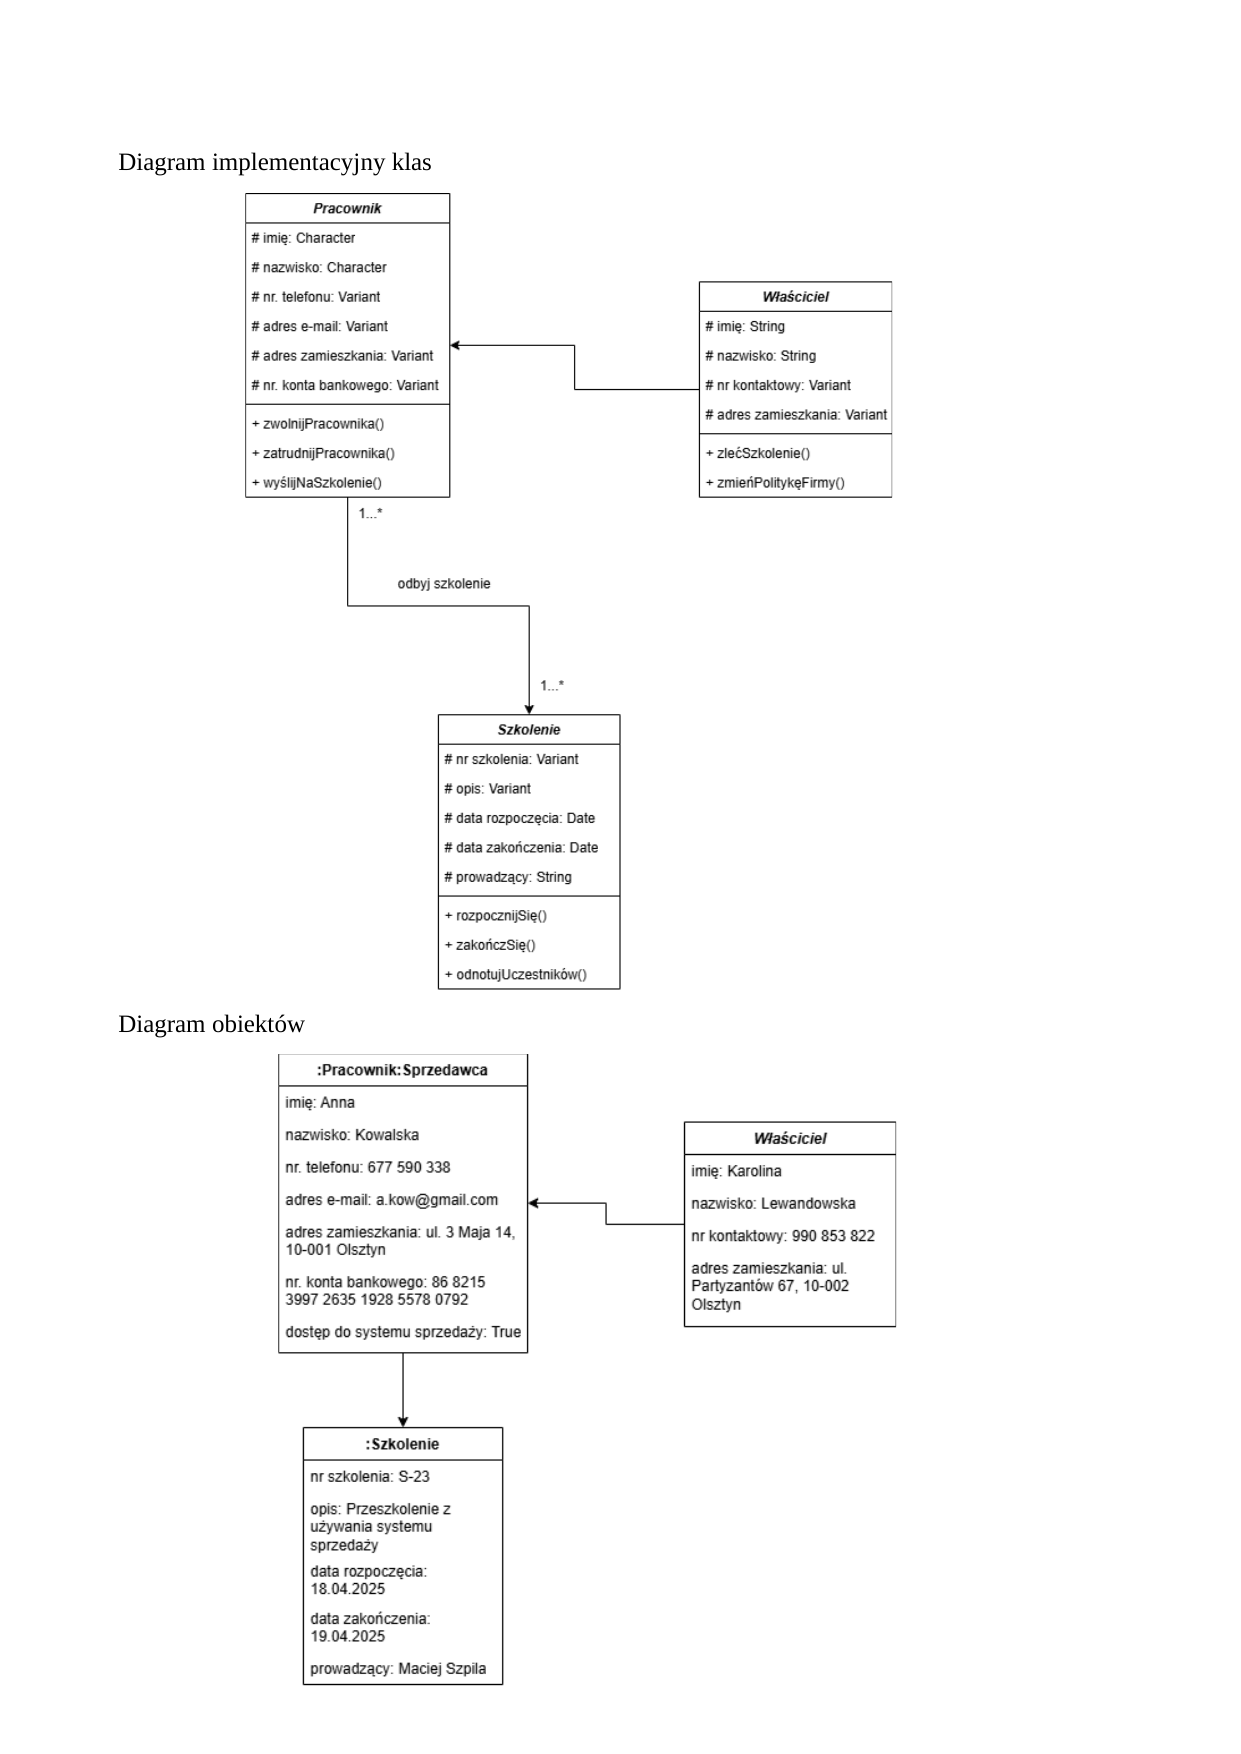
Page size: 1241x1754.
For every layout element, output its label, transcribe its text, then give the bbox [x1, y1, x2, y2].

picture [245, 193, 893, 993]
picture [278, 1054, 897, 1689]
text Diagram obiektów [118, 1009, 1122, 1038]
text Diagram implementacyjny klas [118, 147, 1122, 176]
